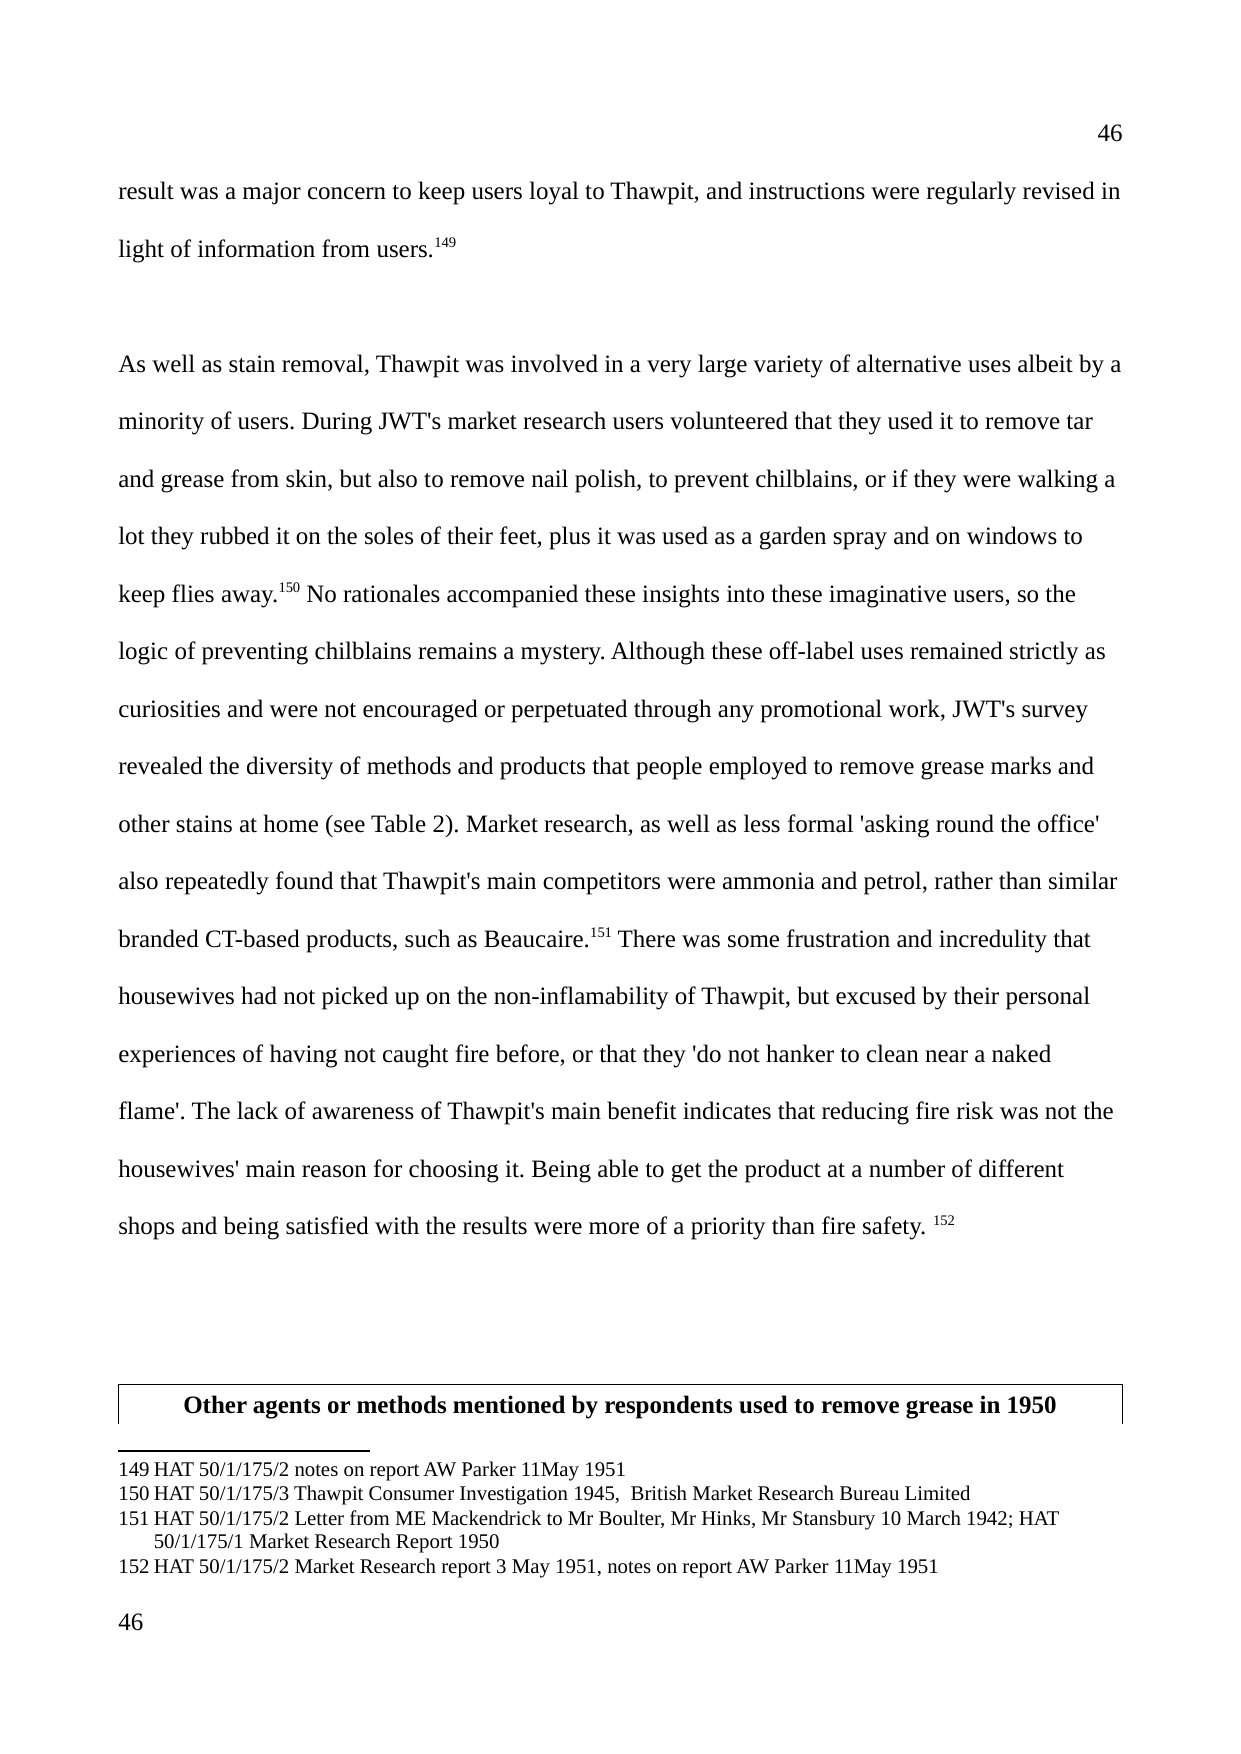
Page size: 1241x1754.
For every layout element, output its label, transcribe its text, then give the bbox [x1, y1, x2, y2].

text HAT 50/1/175/2 Letter from ME Mackendrick to Mr Boulter, Mr Hinks, Mr Stansbury 10 March 1942; HAT 50/1/175/1 Market Research Report 1950 [118, 1505, 1122, 1553]
text HAT 50/1/175/2 Market Research report 3 May 1951, notes on report AW Parker 11May 1951 [118, 1553, 1122, 1578]
text HAT 50/1/175/2 notes on report AW Parker 11May 1951 [118, 1457, 1122, 1481]
text result was a major concern to keep users loyal to Thawpit, and instructions were regularly revised in light of information from users. [118, 176, 1122, 263]
table_header Other agents or methods mentioned by respondents used to remove grease in 1950 [119, 1385, 1122, 1424]
text HAT 50/1/175/3 Thawpit Consumer Investigation 1945, British Market Research Bureau Limited [118, 1481, 1122, 1505]
text As well as stain removal, Thawpit was involved in a very large variety of alternative uses albeit by a minority of users. During JWT's market research users volunteered that they used it to remove tar and grease from skin, but also to remove nail polish, to prevent chilblains, or if they were walking a lot they rubbed it on the soles of their feet, plus it was used as a garden spray and on windows to keep flies away. No rationales accompanied these insights into these imaginative users, so the logic of preventing chilblains remains a mystery. Although these off-label uses remained strictly as curiosities and were not encouraged or perpetuated through any promotional work, JWT's survey revealed the diversity of methods and products that people employed to remove grease marks and other stains at home (see Table 2). Market research, as well as less formal 'asking round the office' also repeatedly found that Thawpit's main competitors were ammonia and petrol, rather than similar branded CT-based products, such as Beaucaire. There was some frustration and incredulity that housewives had not picked up on the non-inflamability of Thawpit, but excused by their personal experiences of having not caught fire before, or that they 'do not hanker to clean near a naked flame'. The lack of awareness of Thawpit's main benefit indicates that reducing fire risk was not the housewives' main reason for choosing it. Being able to get the product at a number of different shops and being satisfied with the results were more of a priority than fire safety. [118, 349, 1122, 1240]
